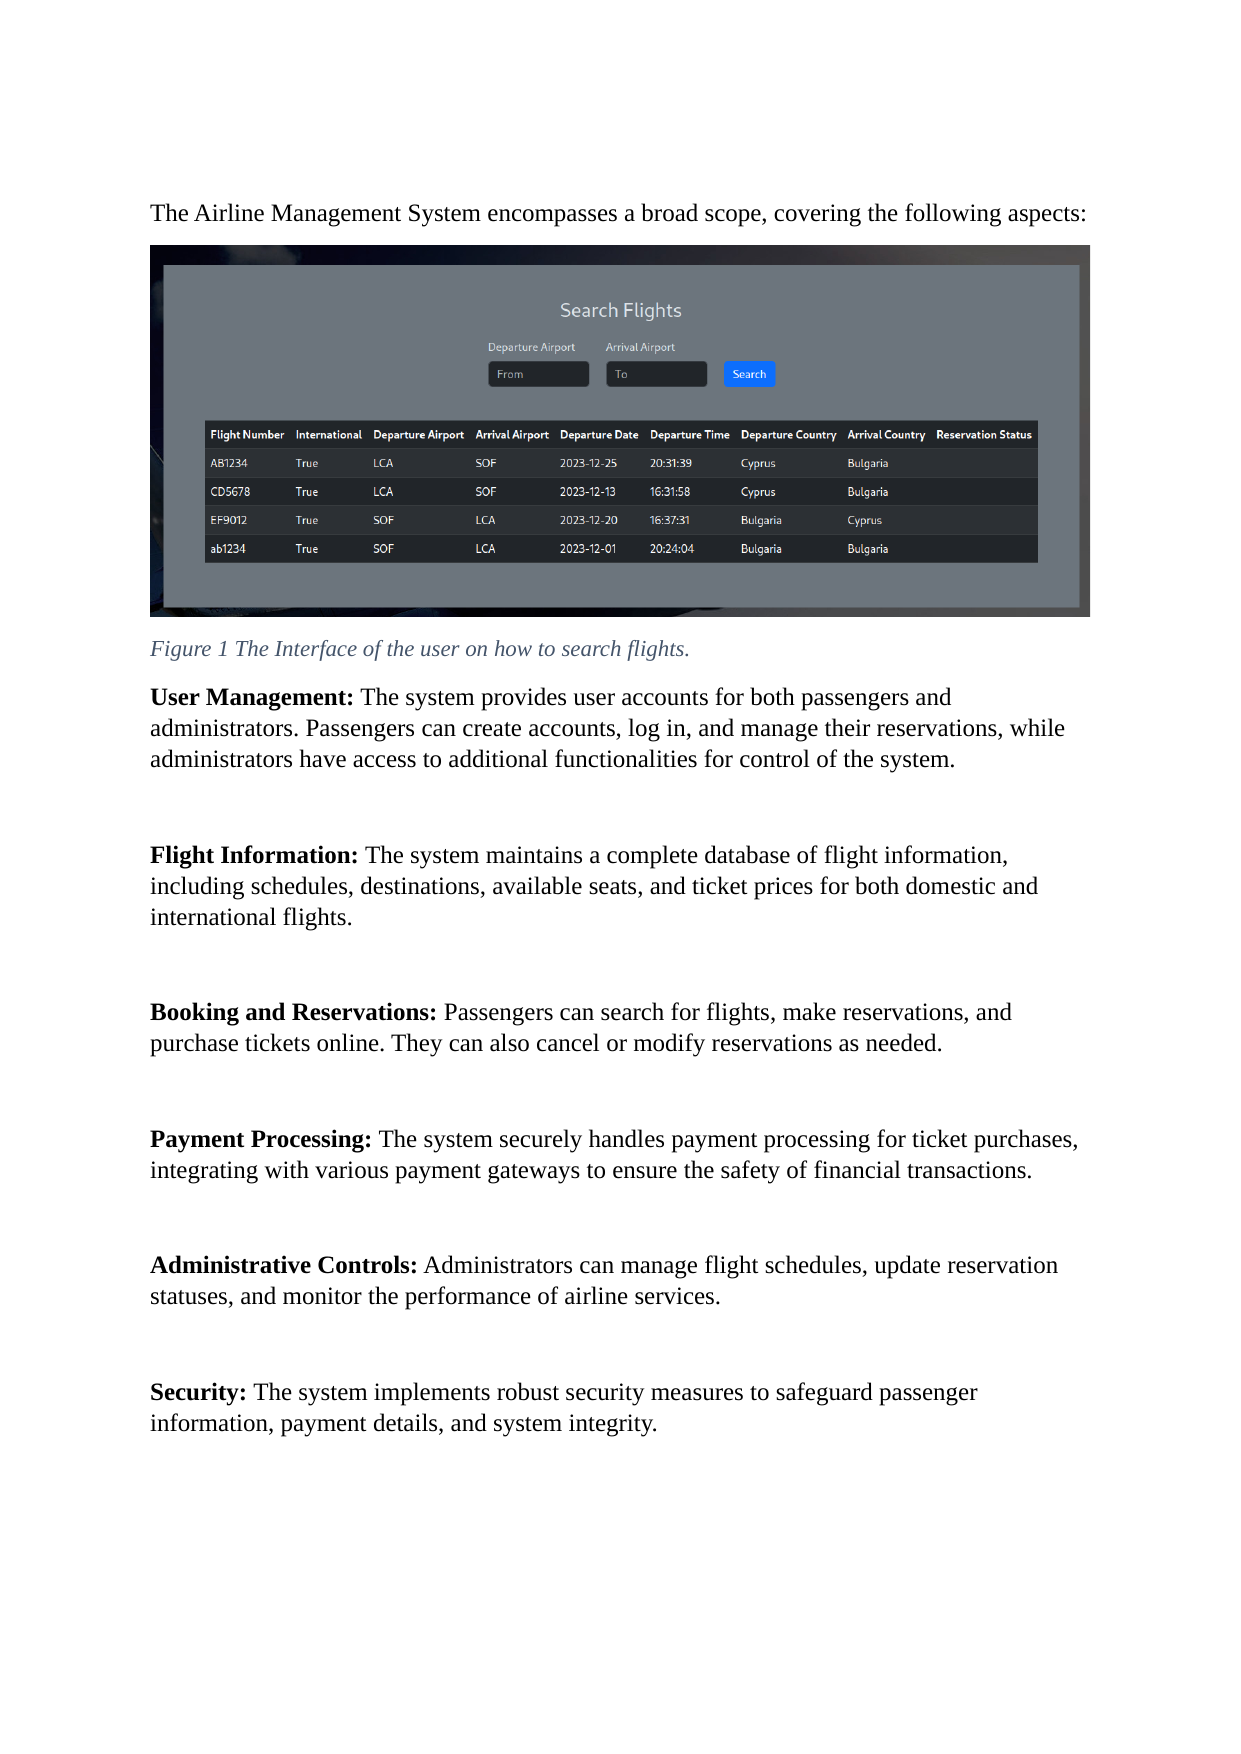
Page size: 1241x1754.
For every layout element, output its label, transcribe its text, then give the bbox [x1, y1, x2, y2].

text Payment Processing: The system securely handles payment processing for ticket purchases, integrating with various payment gateways to ensure the safety of financial transactions. [150, 1124, 1090, 1184]
text Figure 1 The Interface of the user on how to search flights. [150, 617, 1090, 662]
text User Management: The system provides user accounts for both passengers and administrators. Passengers can create accounts, log in, and manage their reservations, while administrators have access to additional functionalities for control of the system. [150, 682, 1090, 773]
text Administrative Controls: Administrators can manage flight schedules, update reservation statuses, and monitor the performance of airline services. [150, 1250, 1090, 1310]
text Booking and Reservations: Passengers can search for flights, make reservations, and purchase tickets online. They can also cancel or modify reservations as needed. [150, 997, 1090, 1057]
picture [150, 245, 1091, 617]
text Flight Information: The system maintains a complete database of flight information, including schedules, destinations, available seats, and ticket prices for both domestic and international flights. [150, 840, 1090, 931]
text The Airline Management System encompasses a broad scope, covering the following aspects: [150, 198, 1090, 226]
text Security: The system implements robust security measures to safeguard passenger information, payment details, and system integrity. [150, 1377, 1090, 1437]
